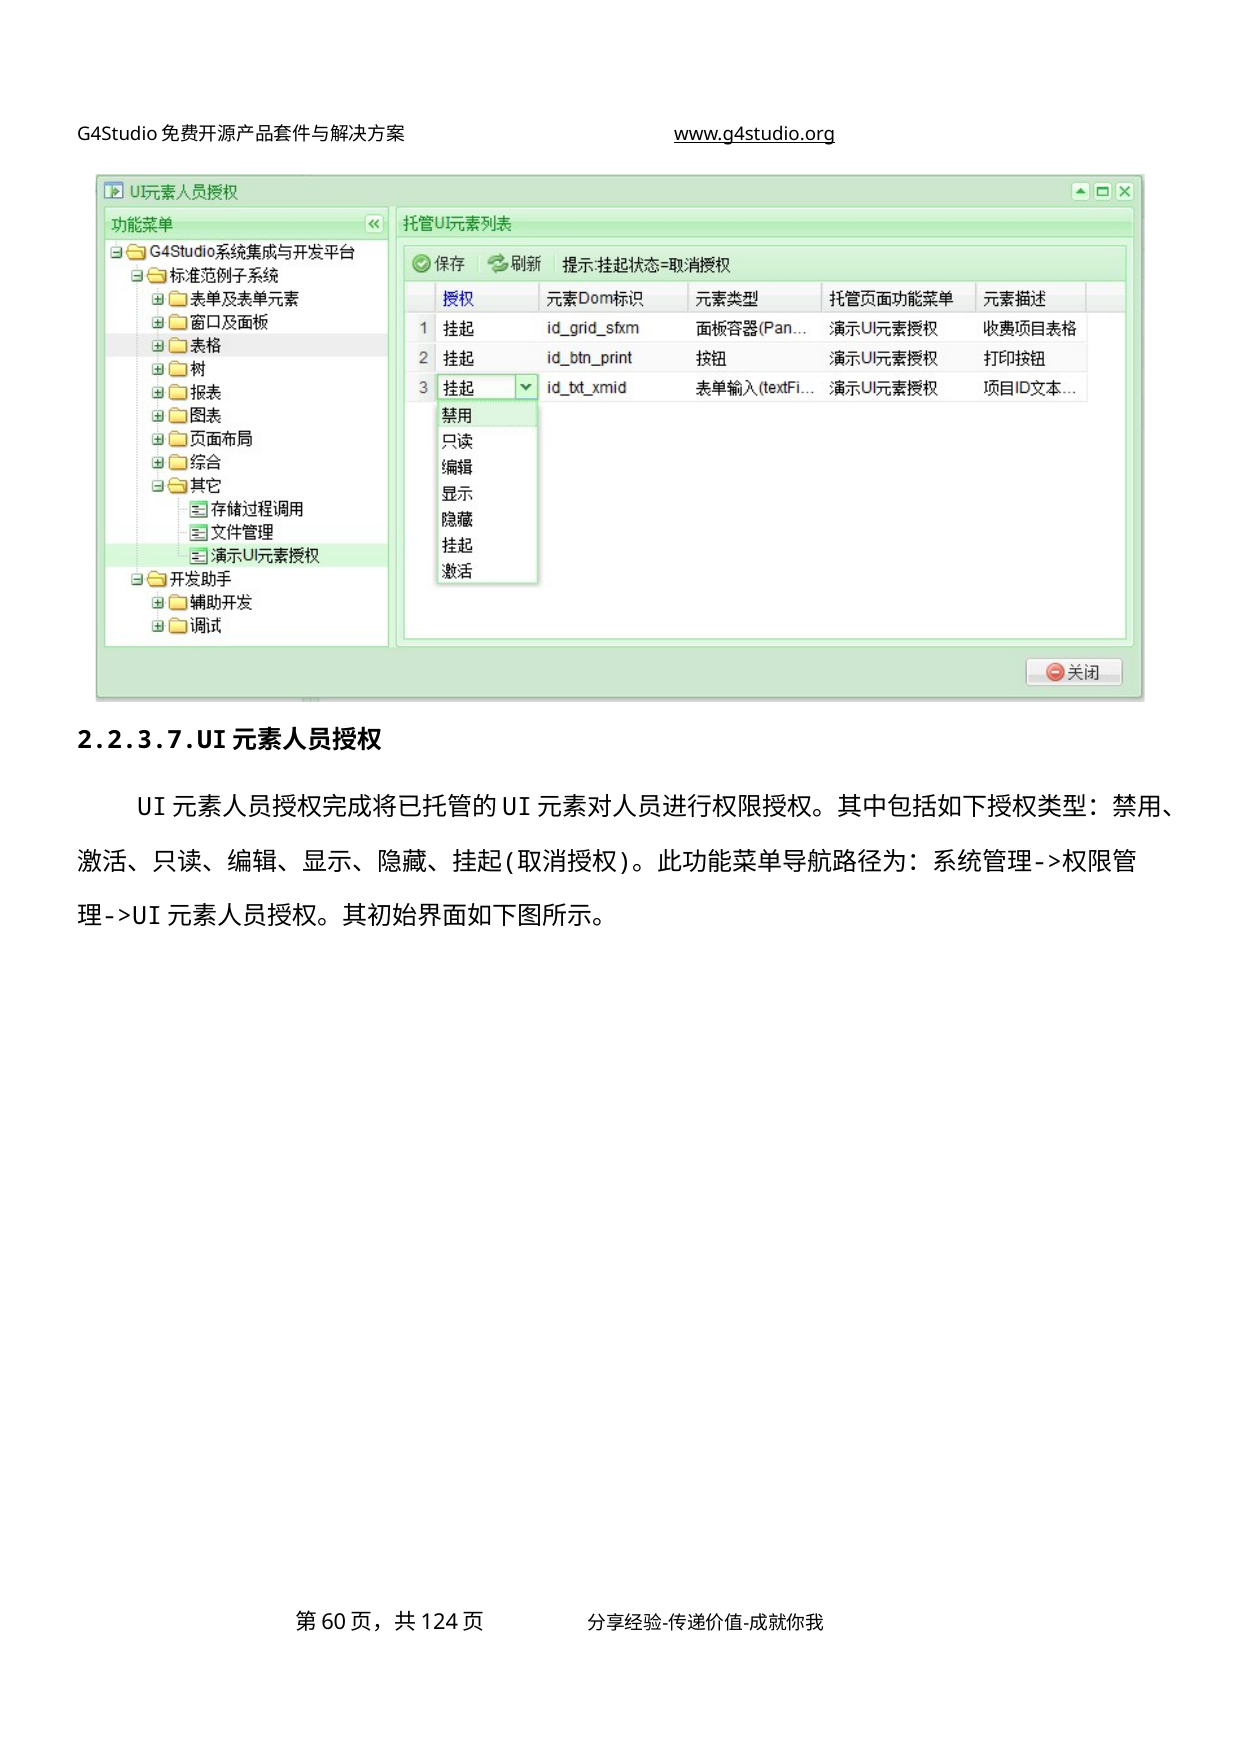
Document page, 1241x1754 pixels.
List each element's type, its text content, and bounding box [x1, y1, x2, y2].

text UI元素人员授权完成将已托管的UI元素对人员进行权限授权。其中包括如下授权类型：禁用、激活、只读、编辑、显示、隐藏、挂起(取消授权)。此功能菜单导航路径为：系统管理->权限管理->UI元素人员授权。其初始界面如下图所示。 [77, 787, 1163, 932]
subtitle 2.2.3.7.UI元素人员授权 [77, 175, 1163, 756]
picture [95, 174, 1145, 702]
